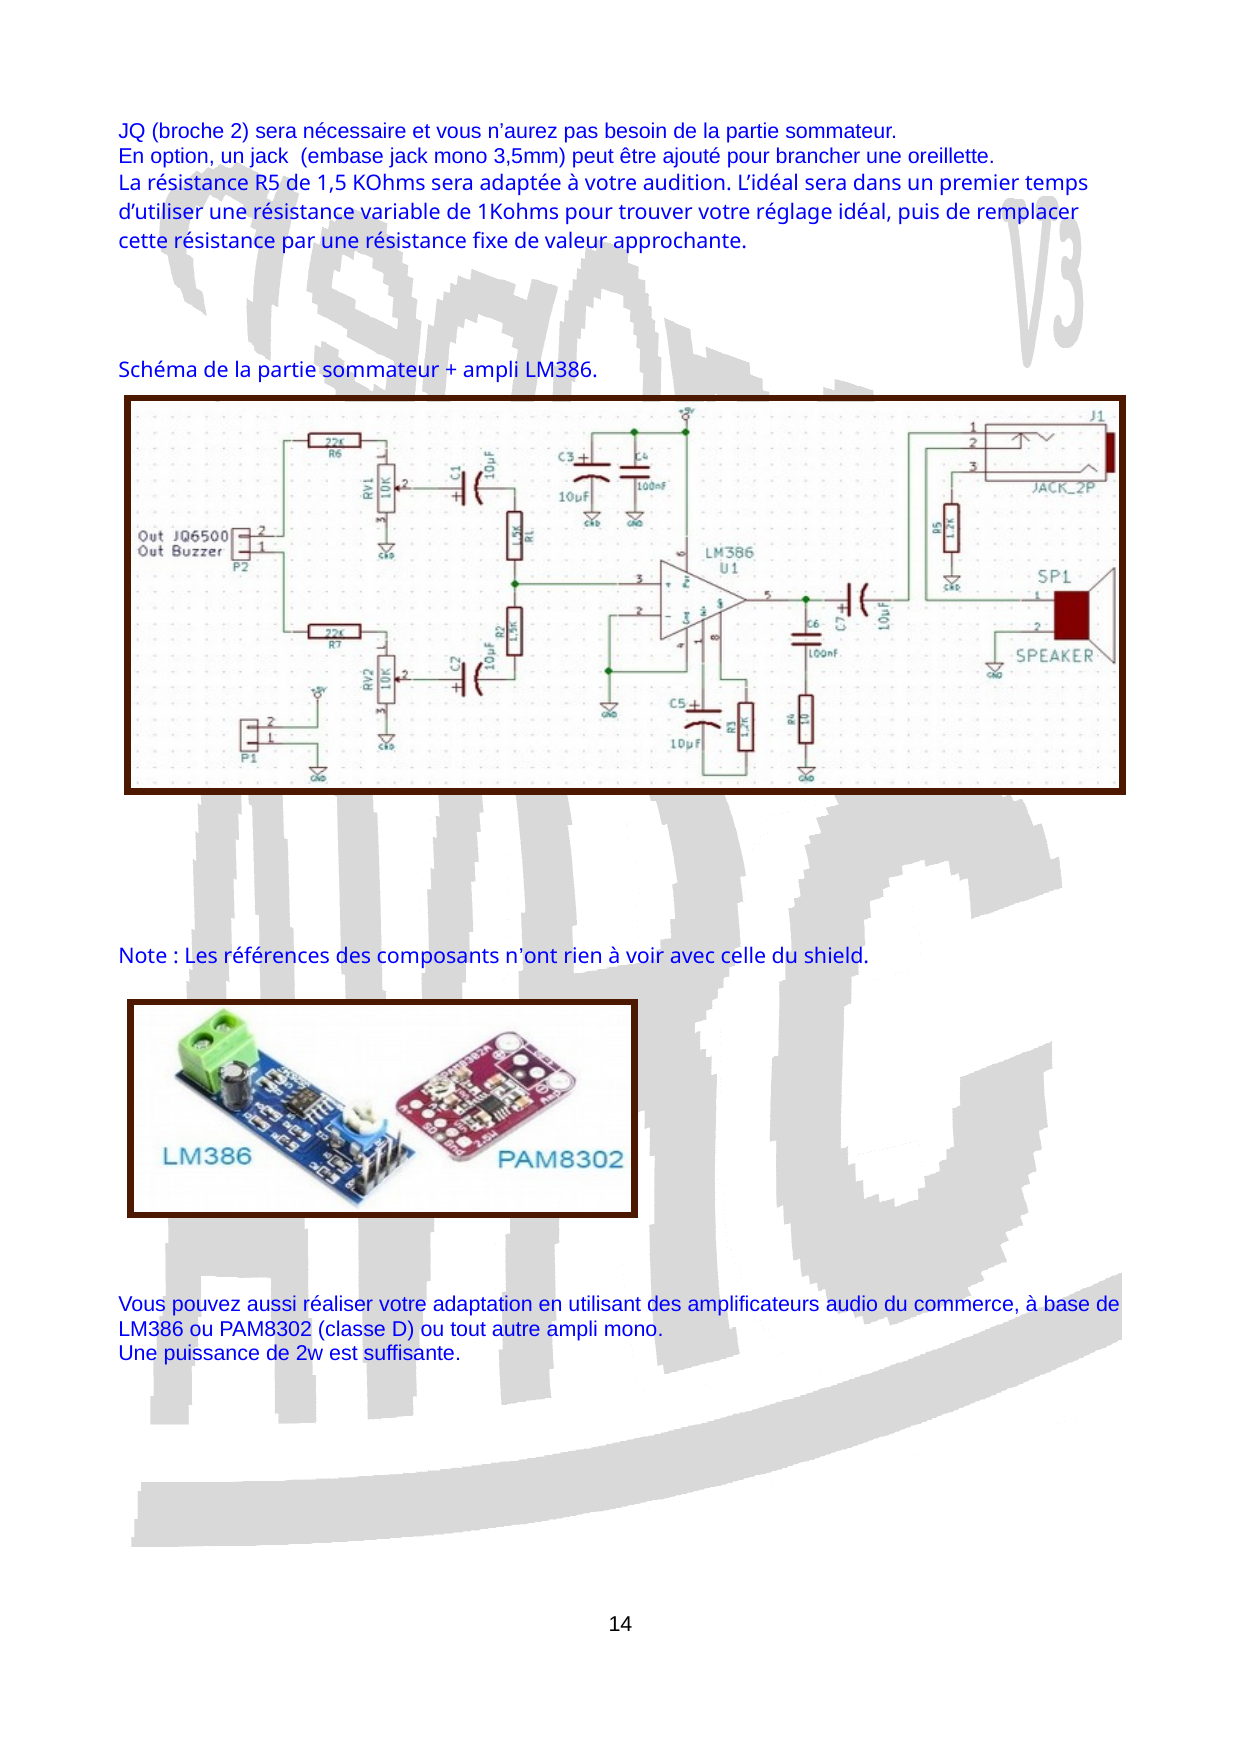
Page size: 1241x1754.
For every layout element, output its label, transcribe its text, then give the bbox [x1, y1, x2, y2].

text En option, un jack (embase jack mono 3,5mm) peut être ajouté pour brancher une oreillette. [118, 143, 1122, 167]
picture [132, 402, 1118, 788]
text Schéma de la partie sommateur + ampli LM386. [118, 354, 1122, 383]
text Vous pouvez aussi réaliser votre adaptation en utilisant des amplificateurs audio du commerce, à base de LM386 ou PAM8302 (classe D) ou tout autre ampli mono. [118, 1291, 1122, 1341]
text La résistance R5 de 1,5 KOhms sera adaptée à votre audition. L’idéal sera dans un premier temps d’utiliser une résistance variable de 1Kohms pour trouver votre réglage idéal, puis de remplacer cette résistance par une résistance fixe de valeur approchante. [118, 167, 1122, 255]
text Une puissance de 2w est suffisante. [118, 1341, 1122, 1365]
text Note : Les références des composants n’ont rien à voir avec celle du shield. [118, 941, 1122, 970]
text JQ (broche 2) sera nécessaire et vous n’aurez pas besoin de la partie sommateur. [118, 118, 1122, 143]
picture [134, 1005, 631, 1212]
